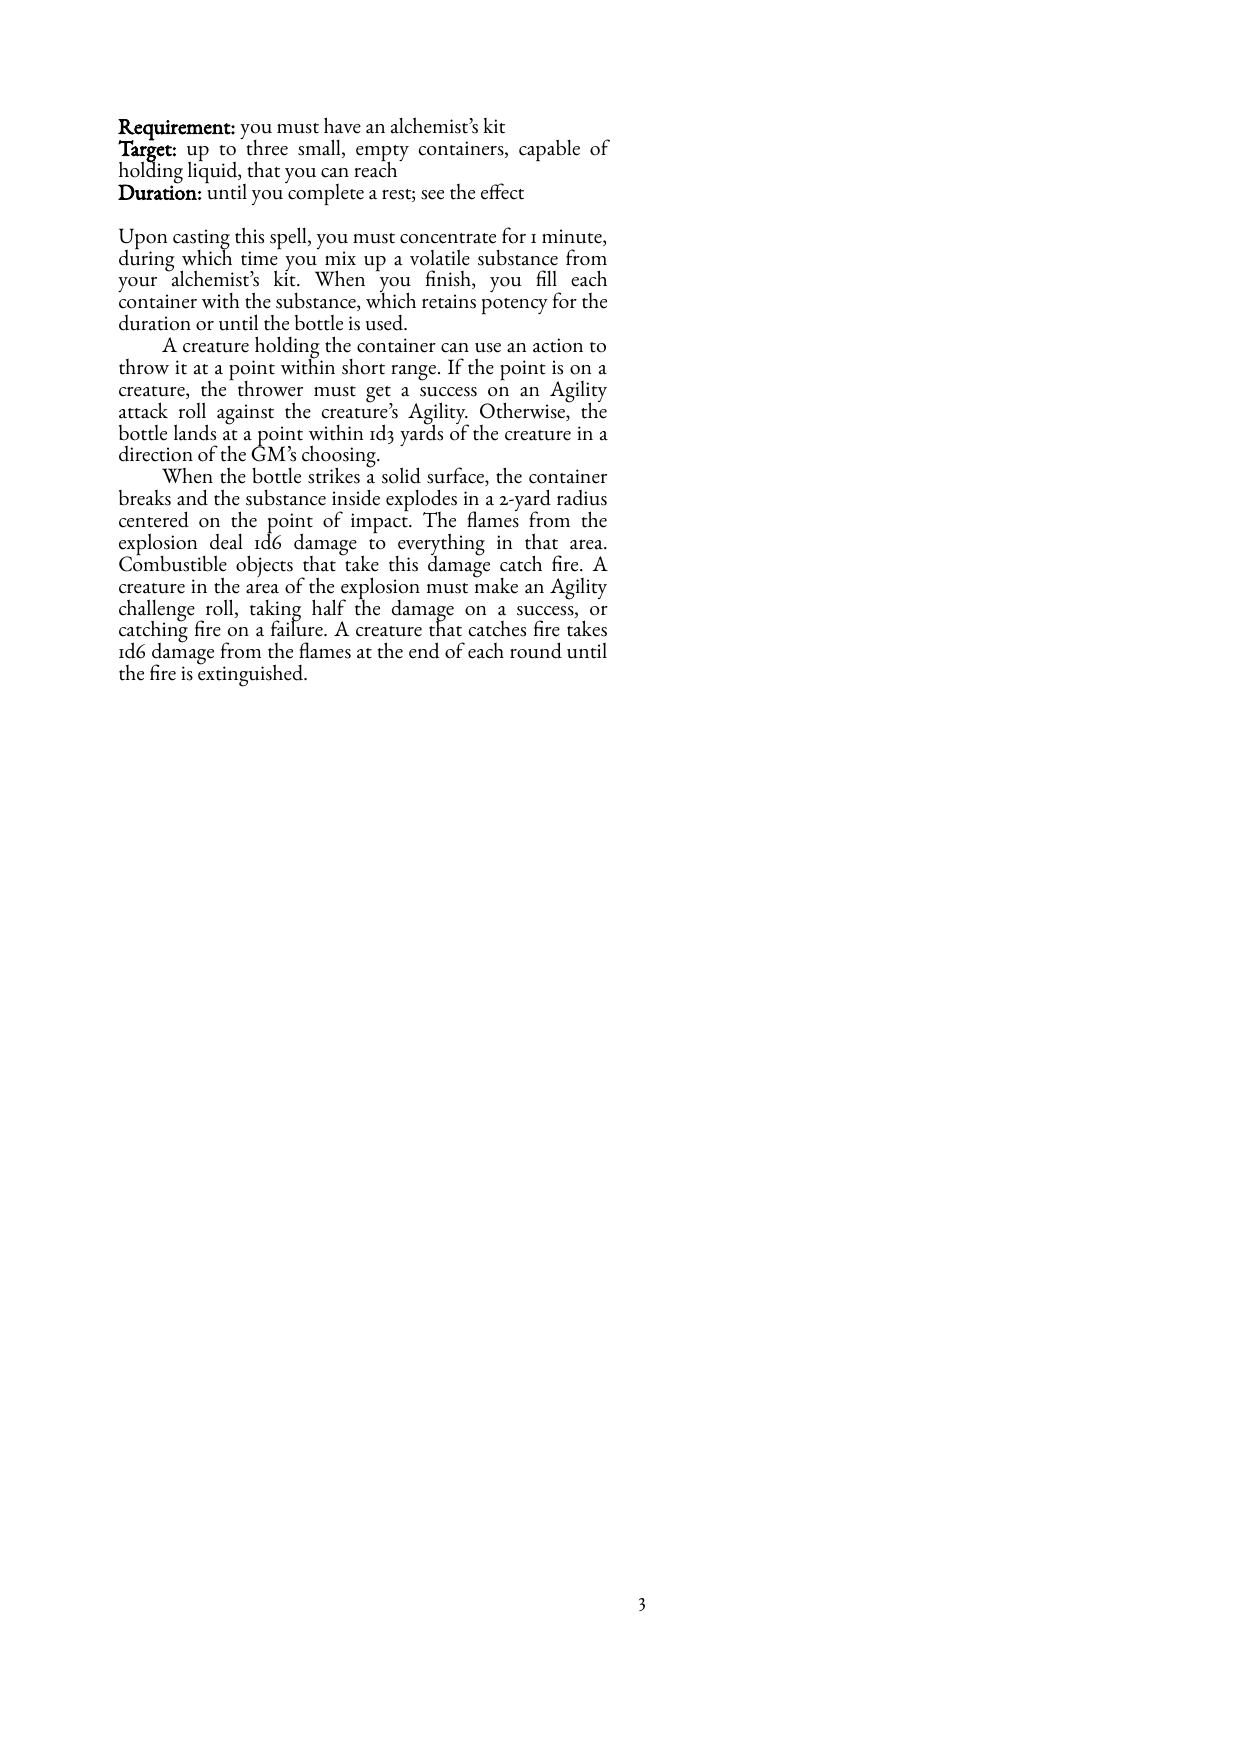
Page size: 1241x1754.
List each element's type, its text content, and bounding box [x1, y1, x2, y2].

list Duration: until you complete a rest; see the effect [118, 184, 608, 206]
text When the bottle strikes a solid surface, the container breaks and the substance inside explodes in a 2-yard radius centered on the point of impact. The flames from the explosion deal 1d6 damage to everything in that area. Combustible objects that take this damage catch fire. A creature in the area of the explosion must make an Agility challenge roll, taking half the damage on a success, or catching fire on a failure. A creature that catches fire takes 1d6 damage from the flames at the end of each round until the fire is extinguished. [118, 468, 608, 687]
text Upon casting this spell, you must concentrate for 1 minute, during which time you mix up a volatile substance from your alchemist’s kit. When you finish, you fill each container with the substance, which retains potency for the duration or until the bottle is used. [118, 218, 608, 337]
text A creature holding the container can use an action to throw it at a point within short range. If the point is on a creature, the thrower must get a success on an Agility attack roll against the creature’s Agility. Otherwise, the bottle lands at a point within 1d3 yards of the creature in a direction of the GM’s choosing. [118, 337, 608, 468]
list Target: up to three small, empty containers, capable of holding liquid, that you can reach [118, 140, 608, 184]
list Requirement: you must have an alchemist’s kit [118, 118, 608, 140]
